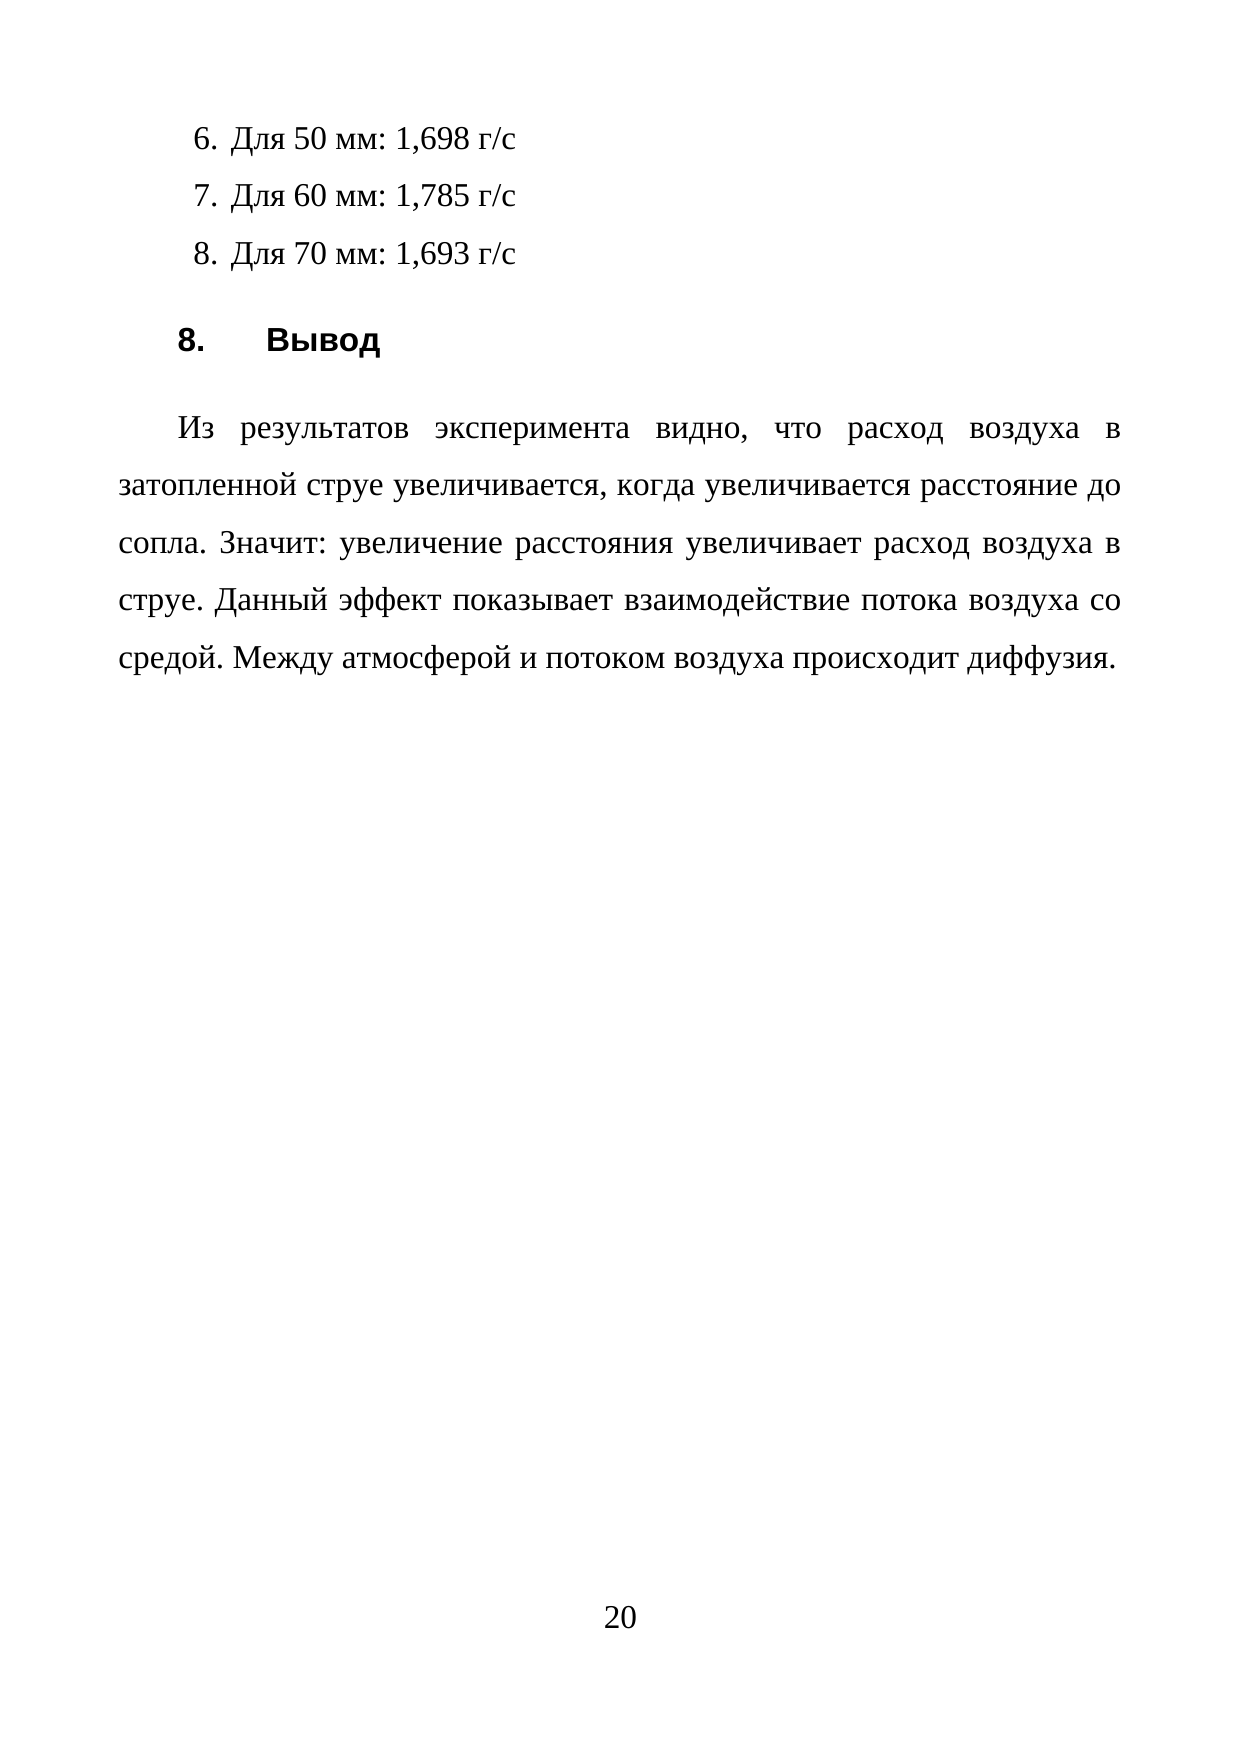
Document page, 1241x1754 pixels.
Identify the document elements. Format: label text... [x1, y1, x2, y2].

list Для 50 мм: 1,698 г/с [193, 118, 1122, 156]
list Для 70 мм: 1,693 г/с [193, 233, 1122, 271]
list Для 60 мм: 1,785 г/с [193, 176, 1122, 214]
text Из результатов эксперимента видно, что расход воздуха в затопленной струе увеличивается, когда увеличивается расстояние до сопла. Значит: увеличение расстояния увеличивает расход воздуха в струе. Данный эффект показывает взаимодействие потока воздуха со средой. Между атмосферой и потоком воздуха происходит диффузия. [118, 407, 1122, 676]
subtitle Вывод [118, 320, 1122, 358]
